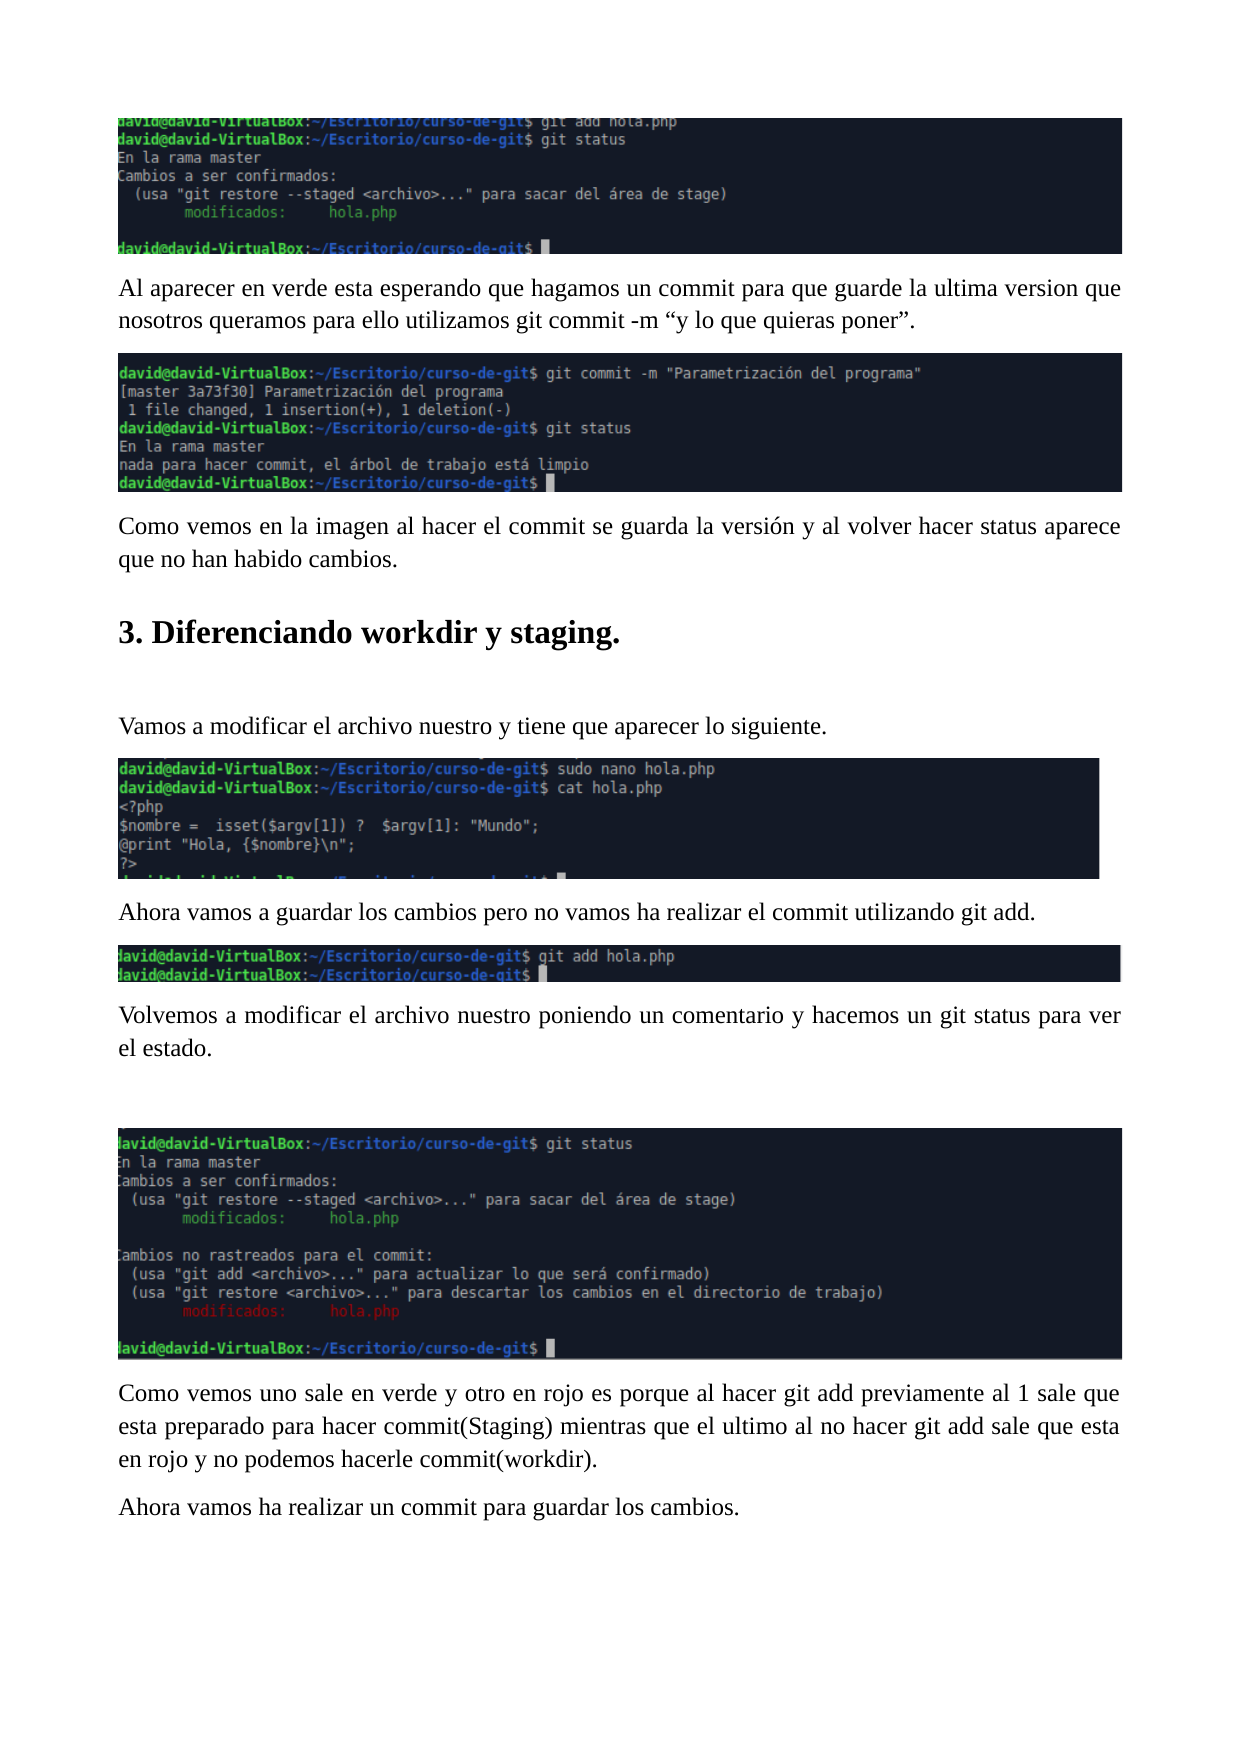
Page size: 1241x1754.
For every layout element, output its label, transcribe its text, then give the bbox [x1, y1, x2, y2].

subtitle 3. Diferenciando workdir y staging. [118, 612, 1122, 651]
picture [118, 758, 1100, 879]
text Ahora vamos ha realizar un commit para guardar los cambios. [118, 1492, 1122, 1521]
text Vamos a modificar el archivo nuestro y tiene que aparecer lo siguiente. [118, 711, 1122, 739]
text Como vemos uno sale en verde y otro en rojo es porque al hacer git add previamente al 1 sale que esta preparado para hacer commit(Staging) mientras que el ultimo al no hacer git add sale que esta en rojo y no podemos hacerle commit(workdir). [118, 1378, 1122, 1473]
picture [118, 353, 1123, 492]
picture [118, 945, 1123, 982]
text Al aparecer en verde esta esperando que hagamos un commit para que guarde la ultima version que nosotros queramos para ello utilizamos git commit -m “y lo que quieras poner”. [118, 273, 1122, 334]
text Ahora vamos a guardar los cambios pero no vamos ha realizar el commit utilizando git add. [118, 897, 1122, 926]
text Como vemos en la imagen al hacer el commit se guarda la versión y al volver hacer status aparece que no han habido cambios. [118, 511, 1122, 573]
picture [118, 118, 1123, 254]
text Volvemos a modificar el archivo nuestro poniendo un comentario y hacemos un git status para ver el estado. [118, 1000, 1122, 1062]
picture [118, 1128, 1123, 1360]
